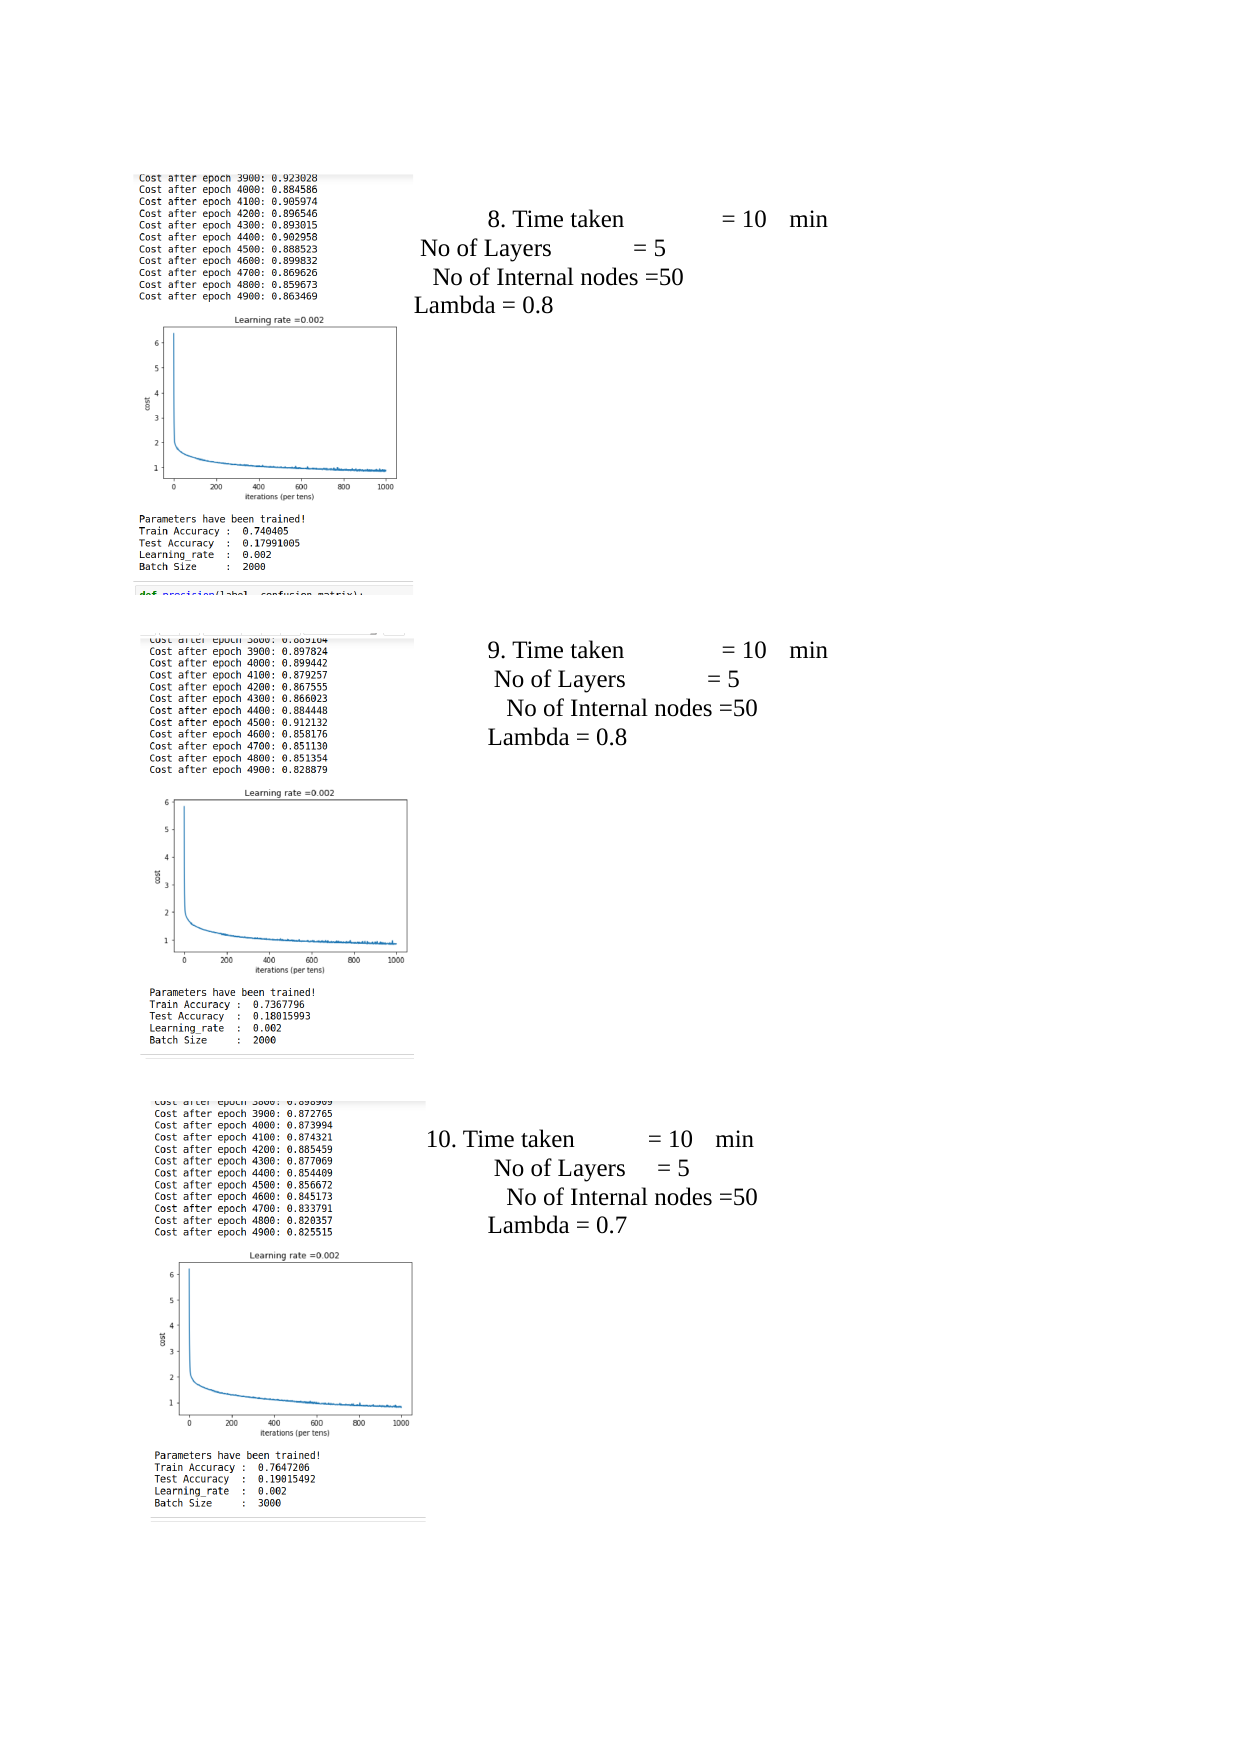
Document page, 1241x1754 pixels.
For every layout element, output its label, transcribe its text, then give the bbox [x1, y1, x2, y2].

text [118, 233, 133, 262]
text Lambda = 0.8 [268, 291, 1122, 319]
text No of Internal nodes =50 [268, 262, 1122, 291]
text [118, 1153, 150, 1182]
text No of Layers = 5 [268, 664, 1122, 693]
text No of Internal nodes =50 [268, 693, 1122, 722]
text [118, 636, 140, 664]
text No of Internal nodes =50 [282, 1182, 1122, 1211]
text [118, 693, 140, 722]
text 8. Time taken = 10 min [268, 204, 1122, 233]
text [118, 1211, 150, 1239]
text [118, 1182, 150, 1211]
text 9. Time taken = 10 min [268, 636, 1122, 664]
text [118, 291, 133, 319]
text No of Layers = 5 [268, 233, 1122, 262]
picture [150, 1098, 282, 1522]
text No of Layers = 5 [282, 1153, 1122, 1182]
picture [140, 633, 268, 1059]
text 10. Time taken = 10 min [282, 1124, 1122, 1153]
picture [133, 173, 268, 595]
text [118, 722, 140, 751]
text Lambda = 0.8 [268, 722, 1122, 751]
text Lambda = 0.7 [282, 1211, 1122, 1239]
text [118, 664, 140, 693]
text [118, 1124, 150, 1153]
